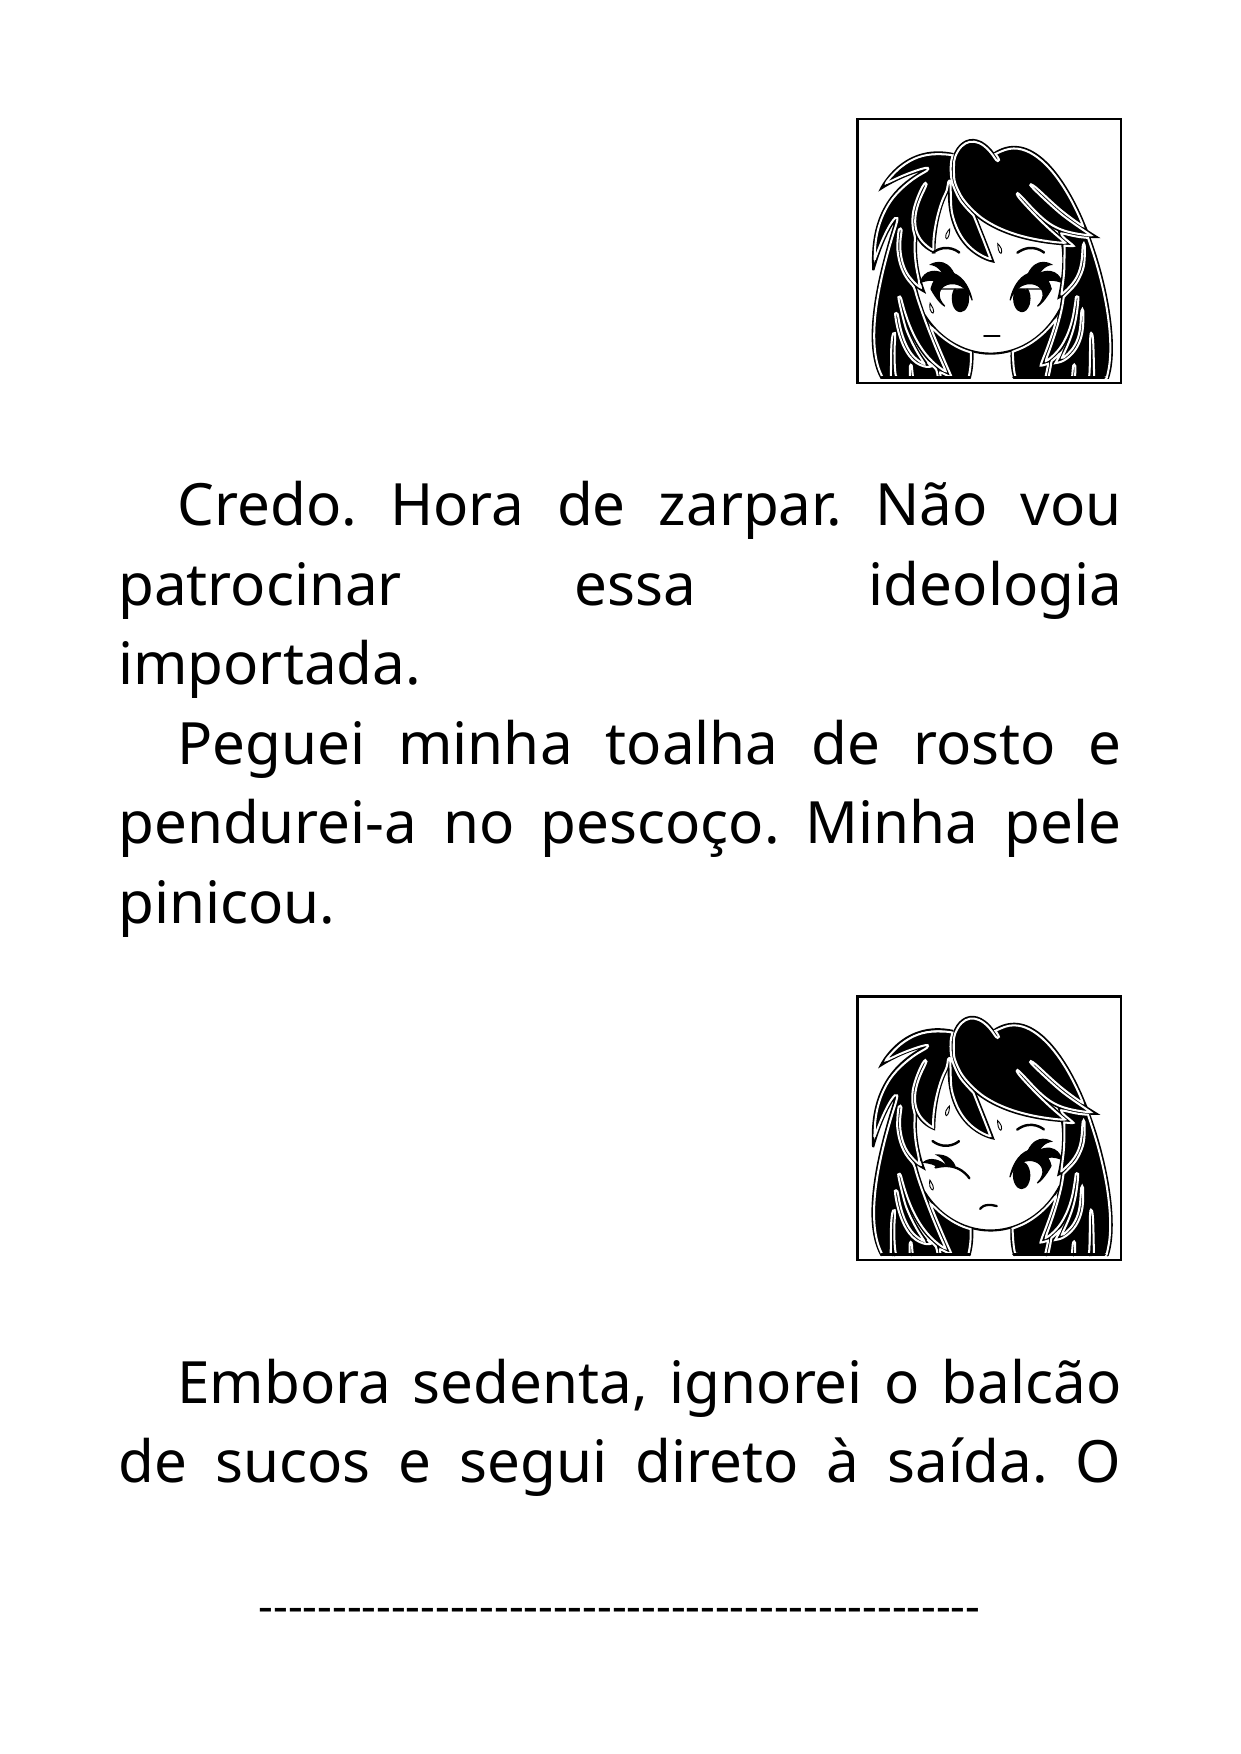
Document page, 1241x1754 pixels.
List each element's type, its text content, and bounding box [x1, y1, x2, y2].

text Credo. Hora de zarpar. Não vou patrocinar essa ideologia importada. [118, 463, 1122, 702]
text Embora sedenta, ignorei o balcão de sucos e segui direto à saída. O [118, 1341, 1122, 1499]
text Peguei minha toalha de rosto e pendurei-a no pescoço. Minha pele pinicou. [118, 702, 1122, 940]
